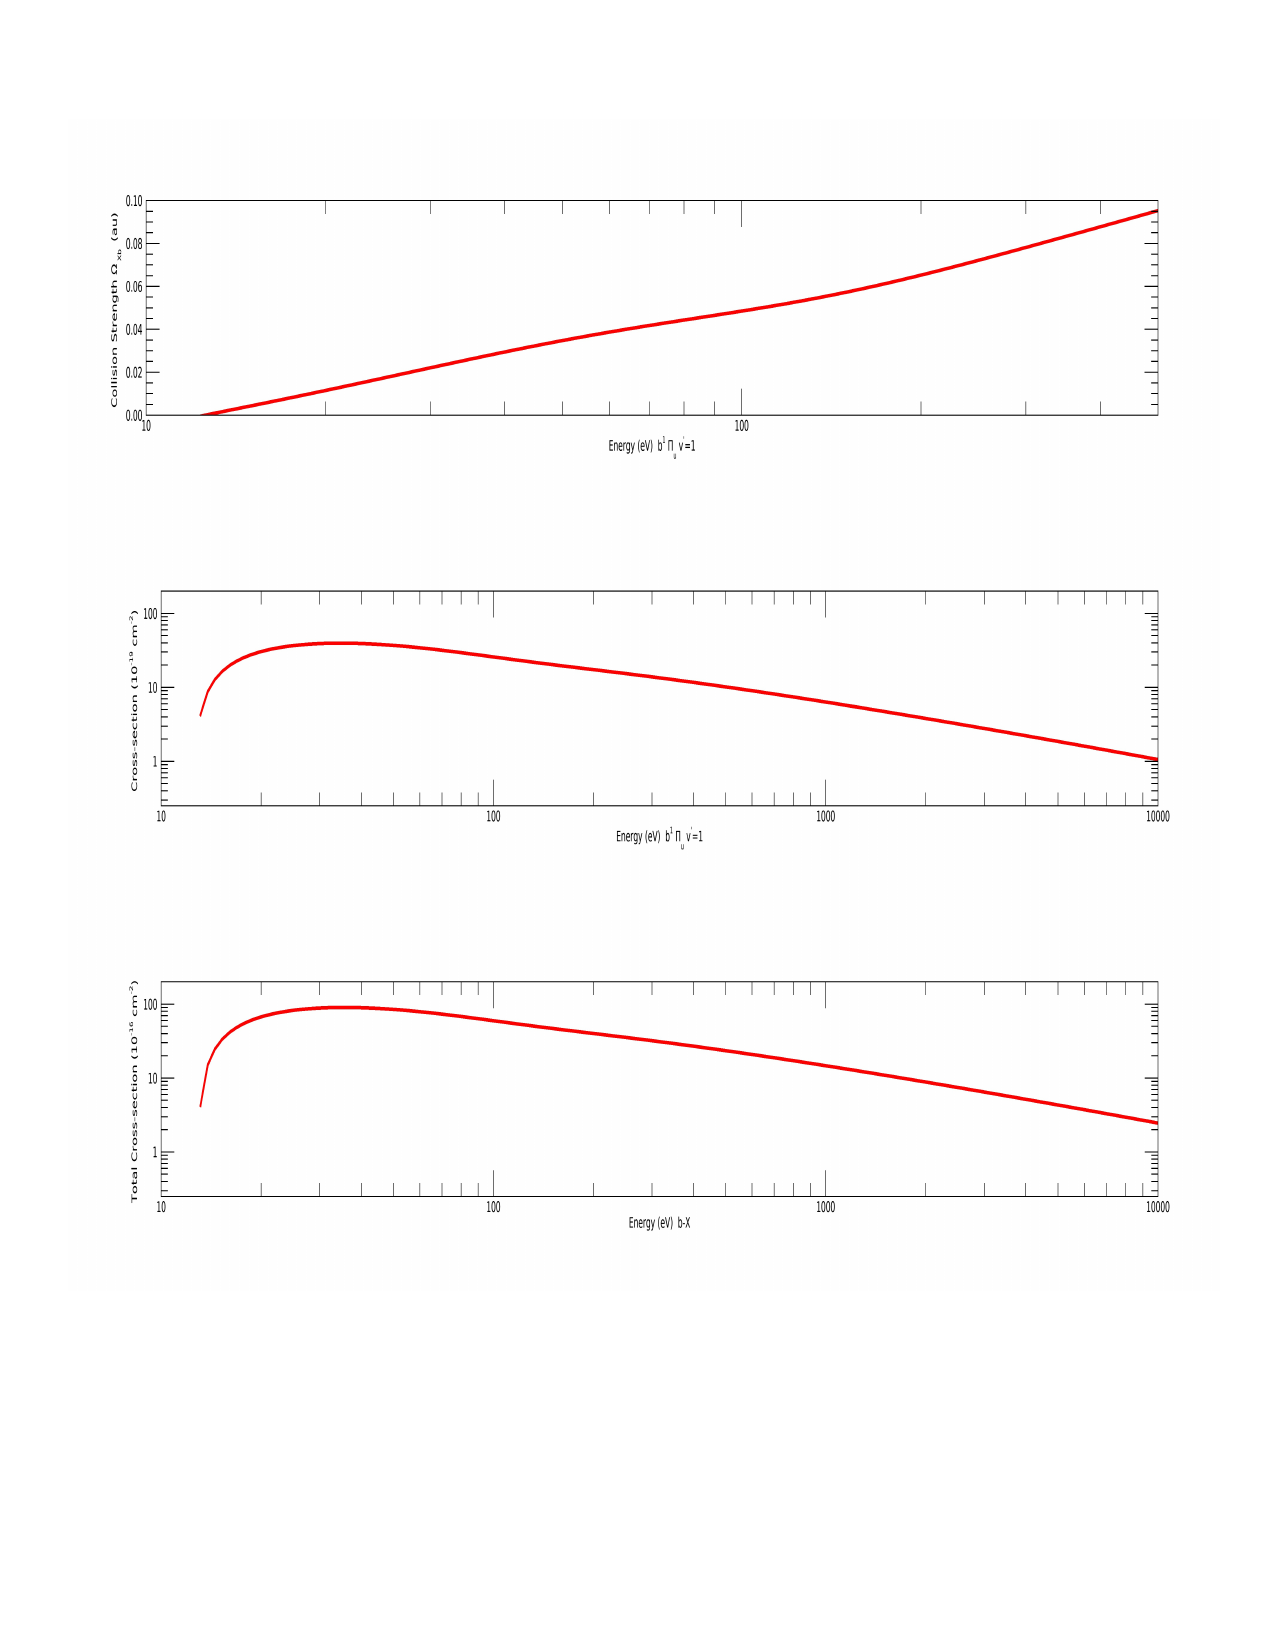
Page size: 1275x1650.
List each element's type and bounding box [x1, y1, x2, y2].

picture [68, 119, 1221, 1291]
